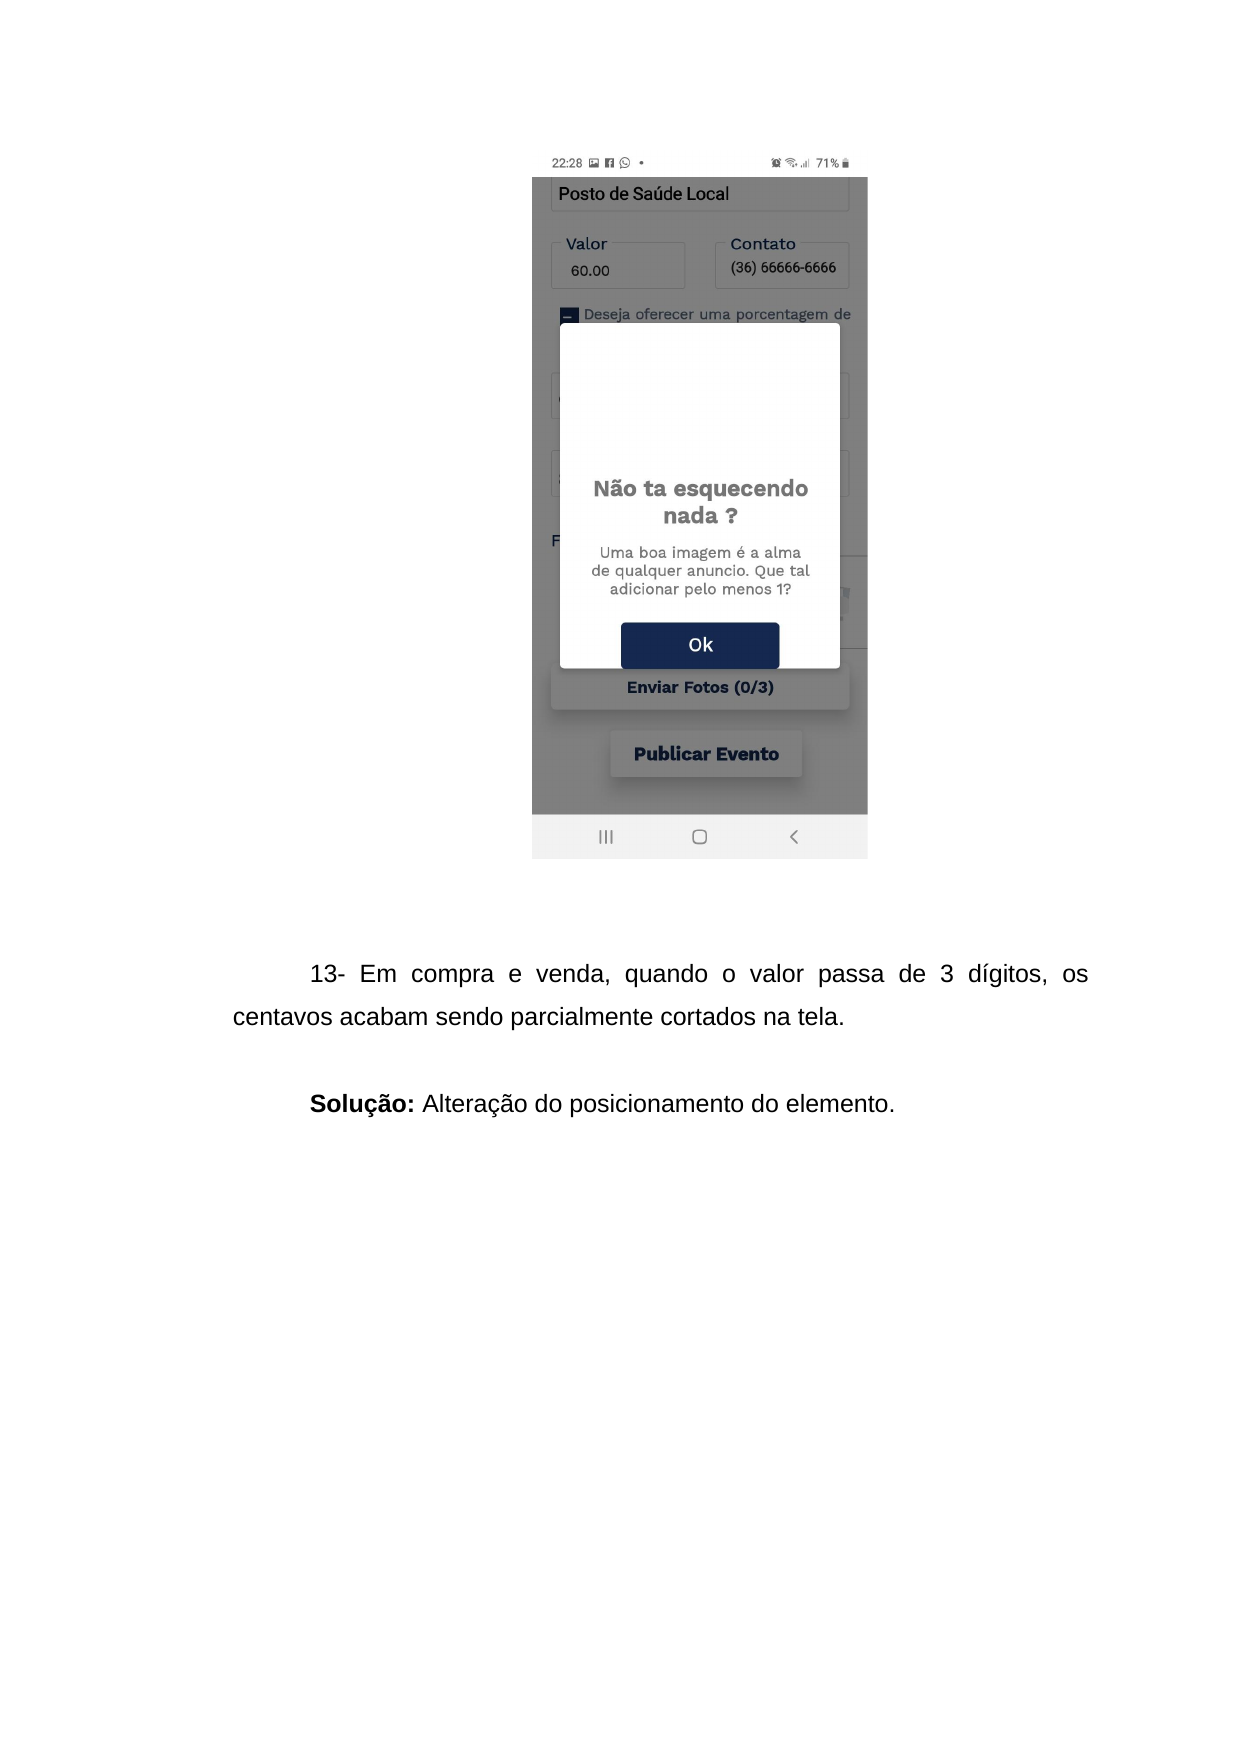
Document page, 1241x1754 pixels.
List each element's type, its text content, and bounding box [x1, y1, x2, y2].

text Solução: Alteração do posicionamento do elemento. [233, 1089, 1090, 1117]
text 13- Em compra e venda, quando o valor passa de 3 dígitos, os centavos acabam sendo parcialmente cortados na tela. [233, 959, 1090, 1031]
picture [532, 150, 868, 859]
